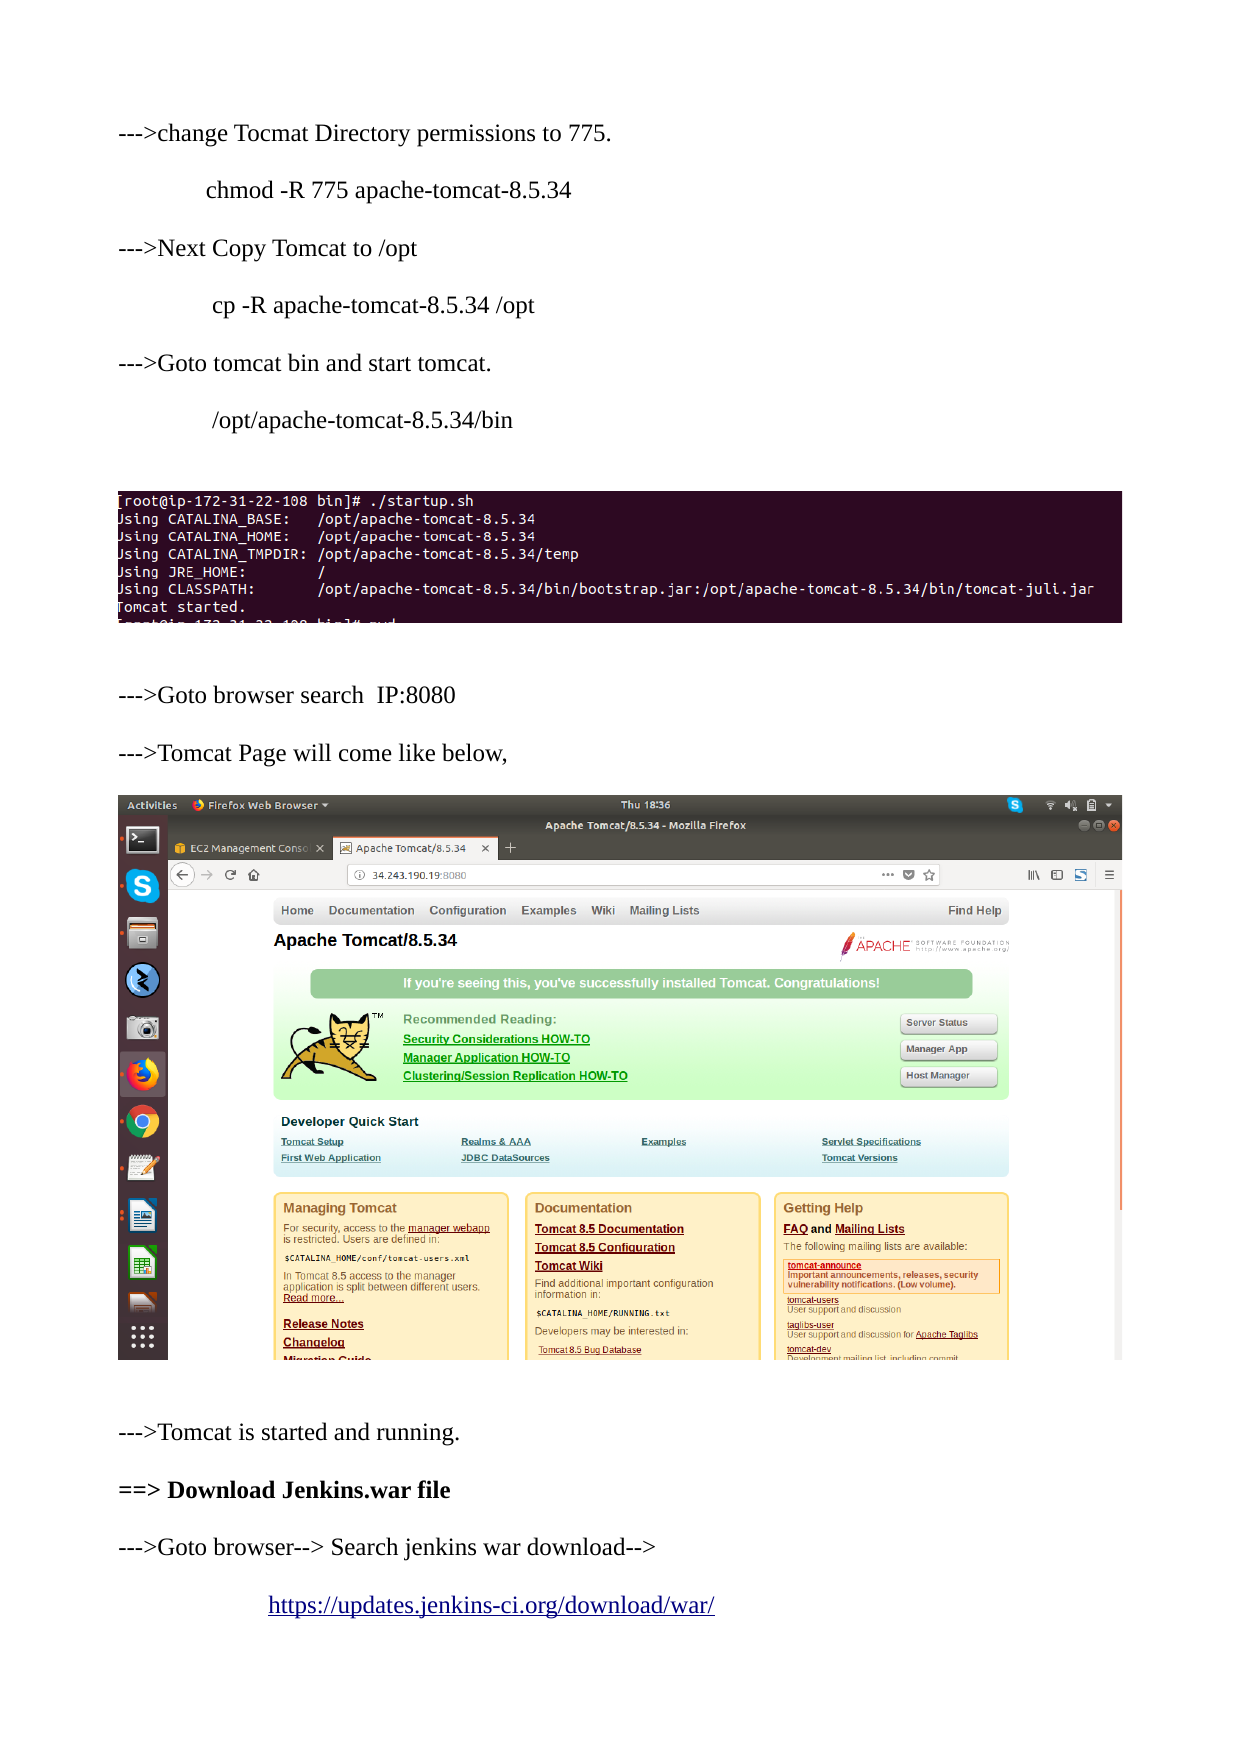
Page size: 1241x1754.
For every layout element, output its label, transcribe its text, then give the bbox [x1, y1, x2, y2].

text --->change Tocmat Directory permissions to 775. [118, 118, 1122, 147]
text /opt/apache-tomcat-8.5.34/bin [118, 406, 1122, 434]
text --->Tomcat is started and running. [118, 1417, 1122, 1446]
picture [118, 491, 1123, 623]
text --->Goto tomcat bin and start tomcat. [118, 348, 1122, 377]
text --->Tomcat Page will come like below, [118, 738, 1122, 767]
text --->Goto browser--> Search jenkins war download--> [118, 1532, 1122, 1561]
text --->Next Copy Tomcat to /opt [118, 233, 1122, 262]
text cp -R apache-tomcat-8.5.34 /opt [118, 291, 1122, 319]
text --->Goto browser search IP:8080 [118, 680, 1122, 709]
text chmod -R 775 apache-tomcat-8.5.34 [118, 176, 1122, 204]
text https://updates.jenkins-ci.org/download/war/ [118, 1590, 1122, 1618]
picture [118, 795, 1123, 1360]
text ==> Download Jenkins.war file [118, 1475, 1122, 1503]
